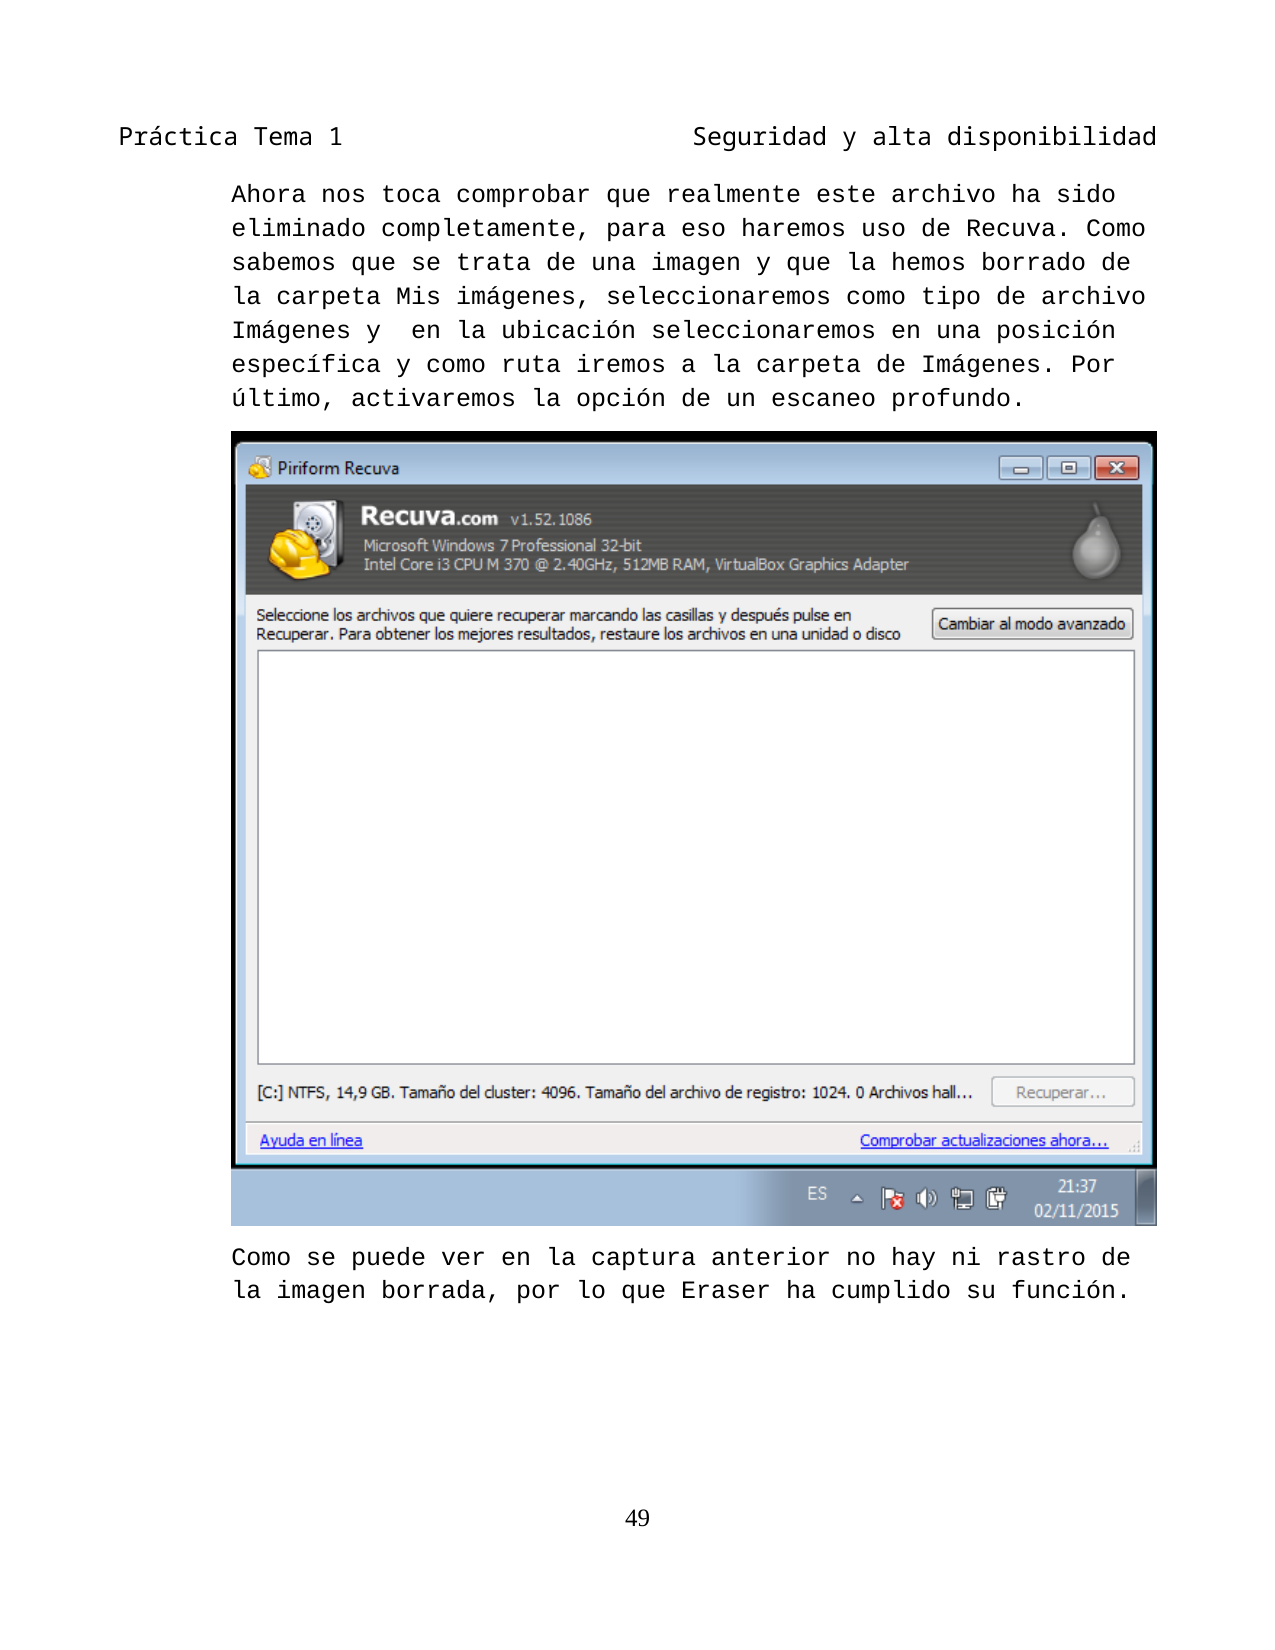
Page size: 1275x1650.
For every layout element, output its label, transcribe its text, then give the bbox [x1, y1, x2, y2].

text Ahora nos toca comprobar que realmente este archivo ha sido eliminado completamente, para eso haremos uso de Recuva. Como sabemos que se trata de una imagen y que la hemos borrado de la carpeta Mis imágenes, seleccionaremos como tipo de archivo Imágenes y en la ubicación seleccionaremos en una posición específica y como ruta iremos a la carpeta de Imágenes. Por último, activaremos la opción de un escaneo profundo. [231, 182, 1157, 414]
text Como se puede ver en la captura anterior no hay ni rastro de la imagen borrada, por lo que Eraser ha cumplido su función. [231, 1244, 1157, 1306]
picture [231, 431, 1157, 1226]
